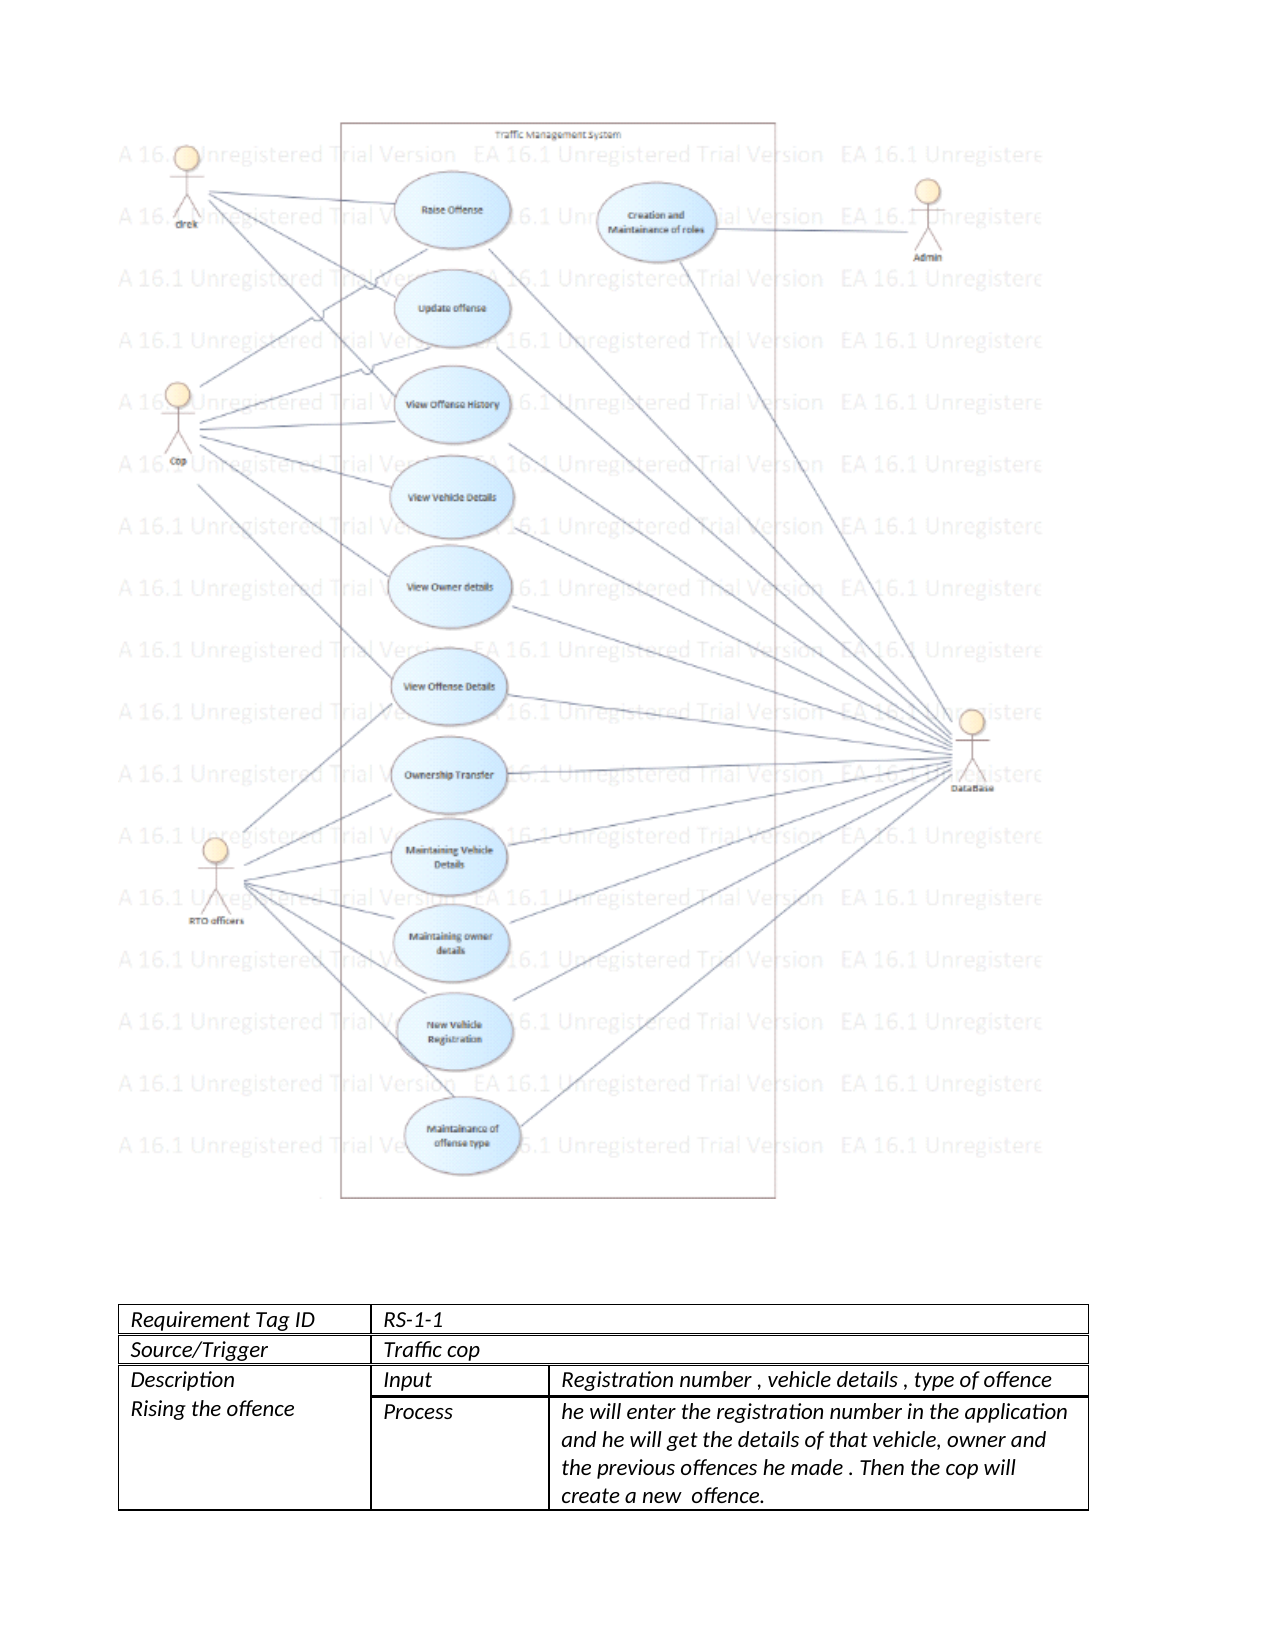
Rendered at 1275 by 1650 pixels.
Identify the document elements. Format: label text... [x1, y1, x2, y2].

table_cell Description Rising the offence [119, 1366, 370, 1509]
table_cell Source/Trigger [119, 1336, 370, 1363]
table_cell Input [372, 1366, 548, 1395]
table_cell Traffic cop [372, 1336, 1088, 1363]
table_header Requirement Tag ID [119, 1305, 370, 1333]
table_header RS-1-1 [372, 1305, 1088, 1333]
table_cell Registration number , vehicle details , type of offence [550, 1366, 1088, 1395]
table_cell Process [372, 1398, 548, 1509]
table_cell he will enter the registration number in the application and he will get the details of that vehicle, owner and the previous offences he made . Then the cop will create a new offence. [550, 1398, 1088, 1509]
